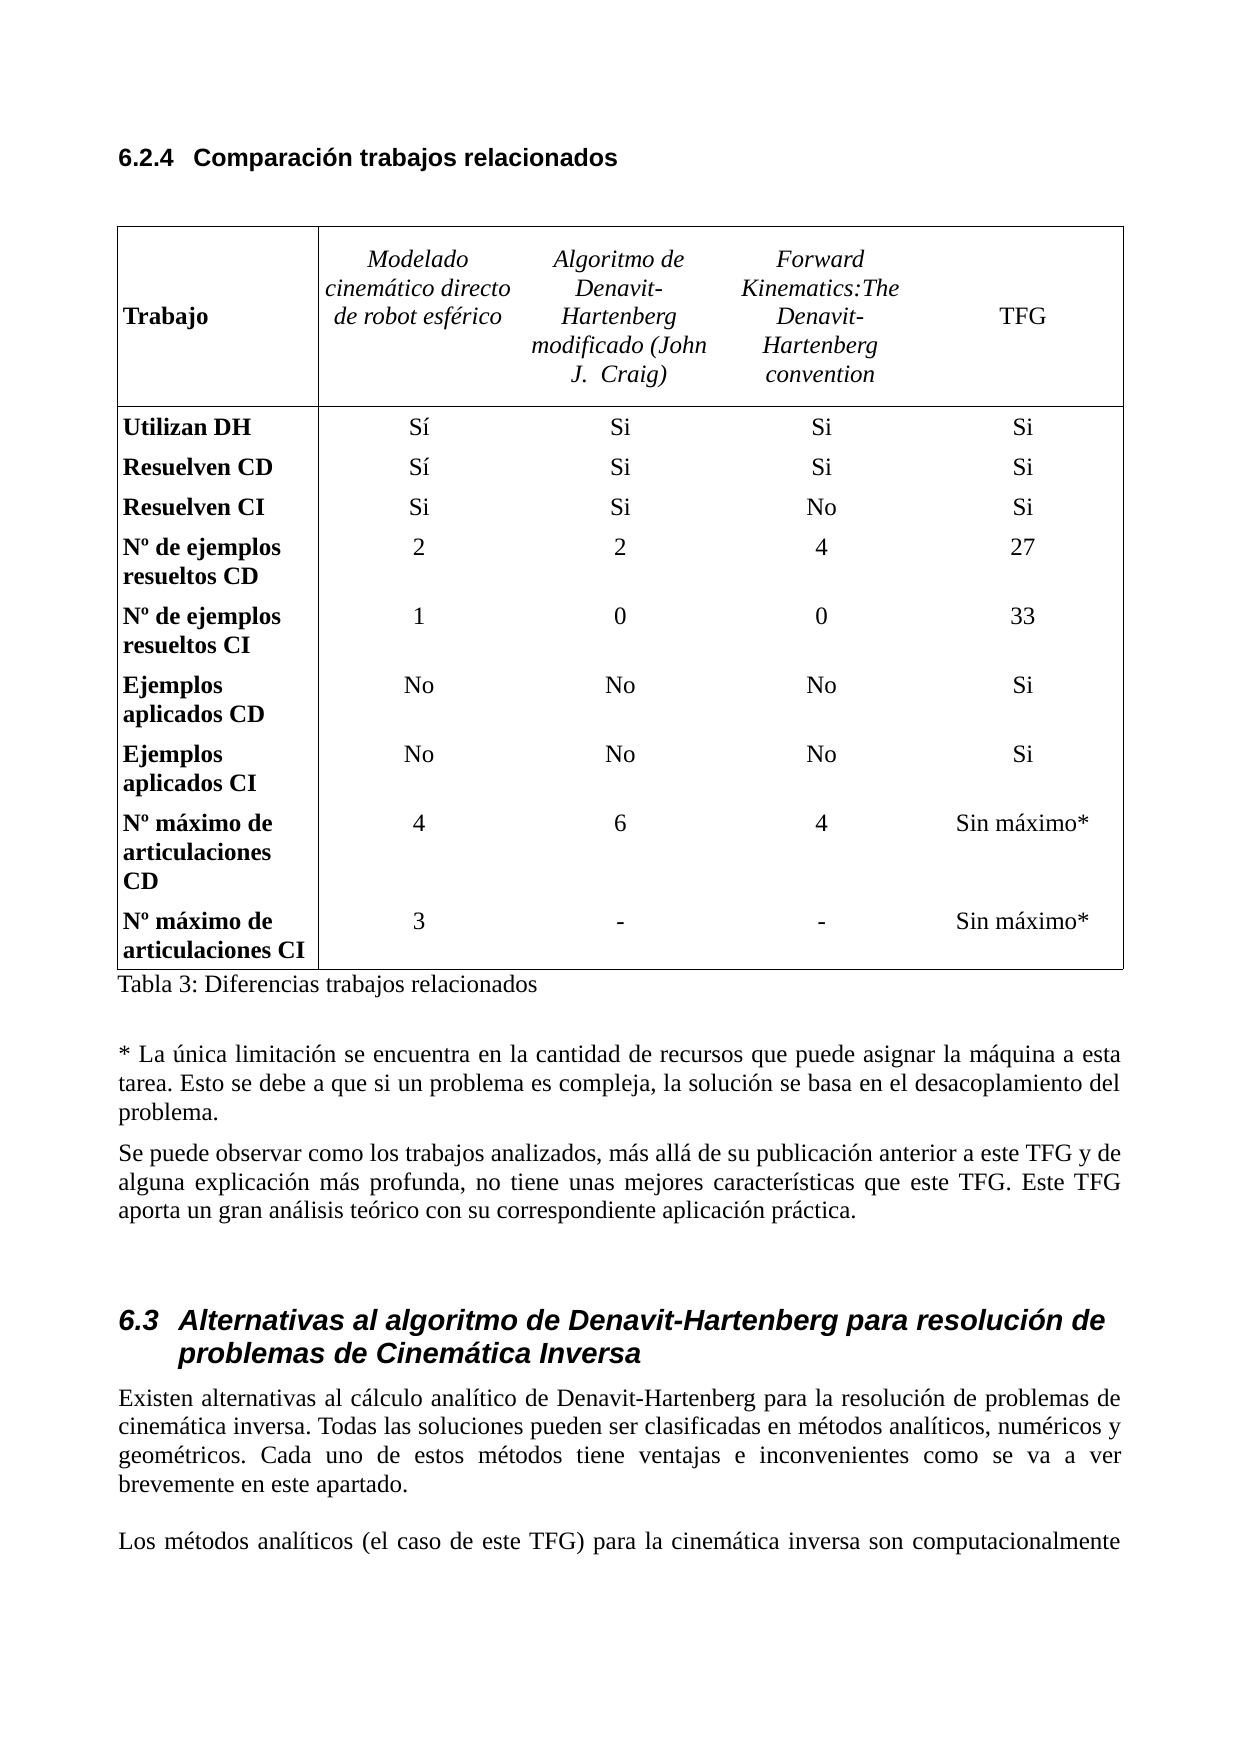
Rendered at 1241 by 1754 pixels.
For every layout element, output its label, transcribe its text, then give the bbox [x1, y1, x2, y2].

table_cell 1 [319, 596, 519, 664]
table_cell Sin máximo* [922, 900, 1123, 969]
table_cell 3 [319, 900, 519, 969]
table_cell Resuelven CD [118, 446, 318, 486]
table_cell 4 [721, 803, 922, 900]
text Tabla 3: Diferencias trabajos relacionados [117, 970, 1123, 998]
text Se puede observar como los trabajos analizados, más allá de su publicación anterior a este TFG y de alguna explicación más profunda, no tiene unas mejores características que este TFG. Este TFG aporta un gran análisis teórico con su correspondiente aplicación práctica. [118, 1138, 1122, 1224]
text * La única limitación se encuentra en la cantidad de recursos que puede asignar la máquina a esta tarea. Esto se debe a que si un problema es compleja, la solución se basa en el desacoplamiento del problema. [118, 1039, 1122, 1126]
table_cell Si [922, 665, 1123, 733]
text Existen alternativas al cálculo analítico de Denavit-Hartenberg para la resolución de problemas de cinemática inversa. Todas las soluciones pueden ser clasificadas en métodos analíticos, numéricos y geométricos. Cada uno de estos métodos tiene ventajas e inconvenientes como se va a ver brevemente en este apartado. [118, 1383, 1122, 1498]
table_cell Si [922, 446, 1123, 486]
table_cell No [721, 665, 922, 733]
table_cell 6 [520, 803, 721, 900]
table_cell 0 [721, 596, 922, 664]
table_cell Si [922, 734, 1123, 802]
table_cell Nº máximo de articulaciones CI [118, 900, 318, 969]
table_cell Ejemplos aplicados CI [118, 734, 318, 802]
table_cell Nº máximo de articulaciones CD [118, 803, 318, 900]
table_cell No [319, 665, 519, 733]
table_cell No [319, 734, 519, 802]
table_cell Sí [319, 446, 519, 486]
table_cell 33 [922, 596, 1123, 664]
table_cell 4 [319, 803, 519, 900]
table_cell Ejemplos aplicados CD [118, 665, 318, 733]
table_cell Si [721, 446, 922, 486]
table_cell Si [520, 486, 721, 527]
table_cell 2 [520, 527, 721, 596]
table_cell Nº de ejemplos resueltos CI [118, 596, 318, 664]
table_header Modelado cinemático directo de robot esférico [319, 227, 519, 406]
table_cell Si [520, 446, 721, 486]
table_cell Sí [319, 407, 519, 446]
table_cell Sin máximo* [922, 803, 1123, 900]
table_cell - [721, 900, 922, 969]
table_cell No [520, 665, 721, 733]
table_cell No [520, 734, 721, 802]
table_cell Si [721, 407, 922, 446]
table_header TFG [922, 227, 1123, 406]
table_cell 0 [520, 596, 721, 664]
table_cell No [721, 734, 922, 802]
table_cell Resuelven CI [118, 486, 318, 527]
table_cell Si [520, 407, 721, 446]
table_cell Nº de ejemplos resueltos CD [118, 527, 318, 596]
table_cell 2 [319, 527, 519, 596]
table_cell 4 [721, 527, 922, 596]
table_cell - [520, 900, 721, 969]
table_header Algoritmo de Denavit-Hartenberg modificado (John J. Craig) [520, 227, 721, 406]
table_cell Si [922, 486, 1123, 527]
table_cell Si [319, 486, 519, 527]
table_header Trabajo [118, 227, 318, 406]
table_cell Si [922, 407, 1123, 446]
table_cell Utilizan DH [118, 407, 318, 446]
table_cell No [721, 486, 922, 527]
table_header Forward Kinematics:The Denavit-Hartenberg convention [721, 227, 922, 406]
subtitle Alternativas al algoritmo de Denavit-Hartenberg para resolución de problemas de Cinemática Inversa [118, 1303, 1122, 1370]
text Los métodos analíticos (el caso de este TFG) para la cinemática inversa son computacionalmente [118, 1526, 1122, 1555]
subtitle Comparación trabajos relacionados [118, 143, 1122, 172]
table_cell 27 [922, 527, 1123, 596]
